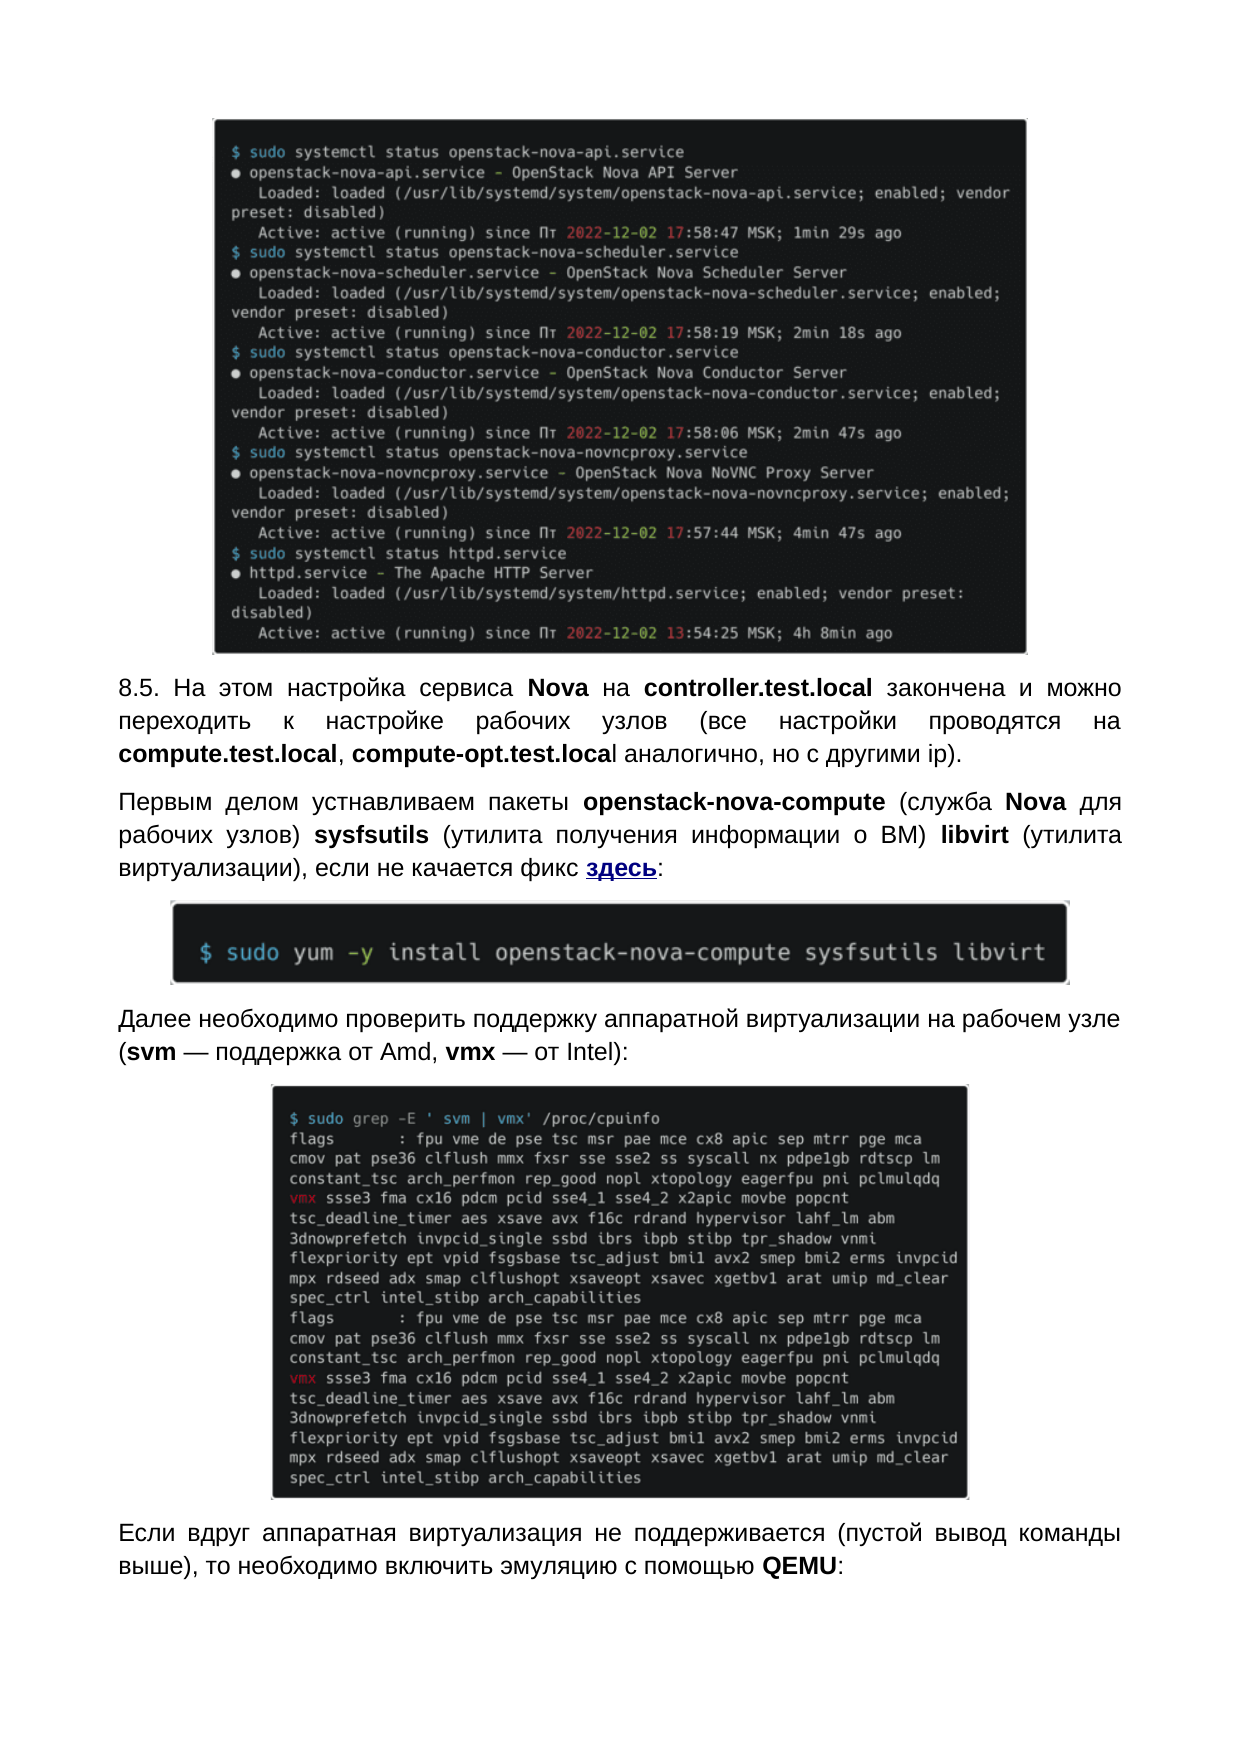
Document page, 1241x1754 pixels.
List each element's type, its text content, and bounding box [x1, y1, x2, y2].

text Первым делом устнавливаем пакеты openstack-nova-compute (служба Nova для рабочих узлов) sysfsutils (утилита получения информации о ВМ) libvirt (утилита виртуализации), если не качается фикс здесь: [118, 787, 1122, 882]
picture [170, 900, 1070, 985]
text 8.5. На этом настройка сервиса Nova на controller.test.local закончена и можно переходить к настройке рабочих узлов (все настройки проводятся на compute.test.local, compute-opt.test.local аналогично, но с другими ip). [118, 673, 1122, 768]
picture [270, 1084, 970, 1500]
text Далее необходимо проверить поддержку аппаратной виртуализации на рабочем узле (svm — поддержка от Amd, vmx — от Intel): [118, 1004, 1122, 1065]
text Если вдруг аппаратная виртуализация не поддерживается (пустой вывод команды выше), то необходимо включить эмуляцию с помощью QEMU: [118, 1518, 1122, 1580]
picture [212, 118, 1028, 655]
